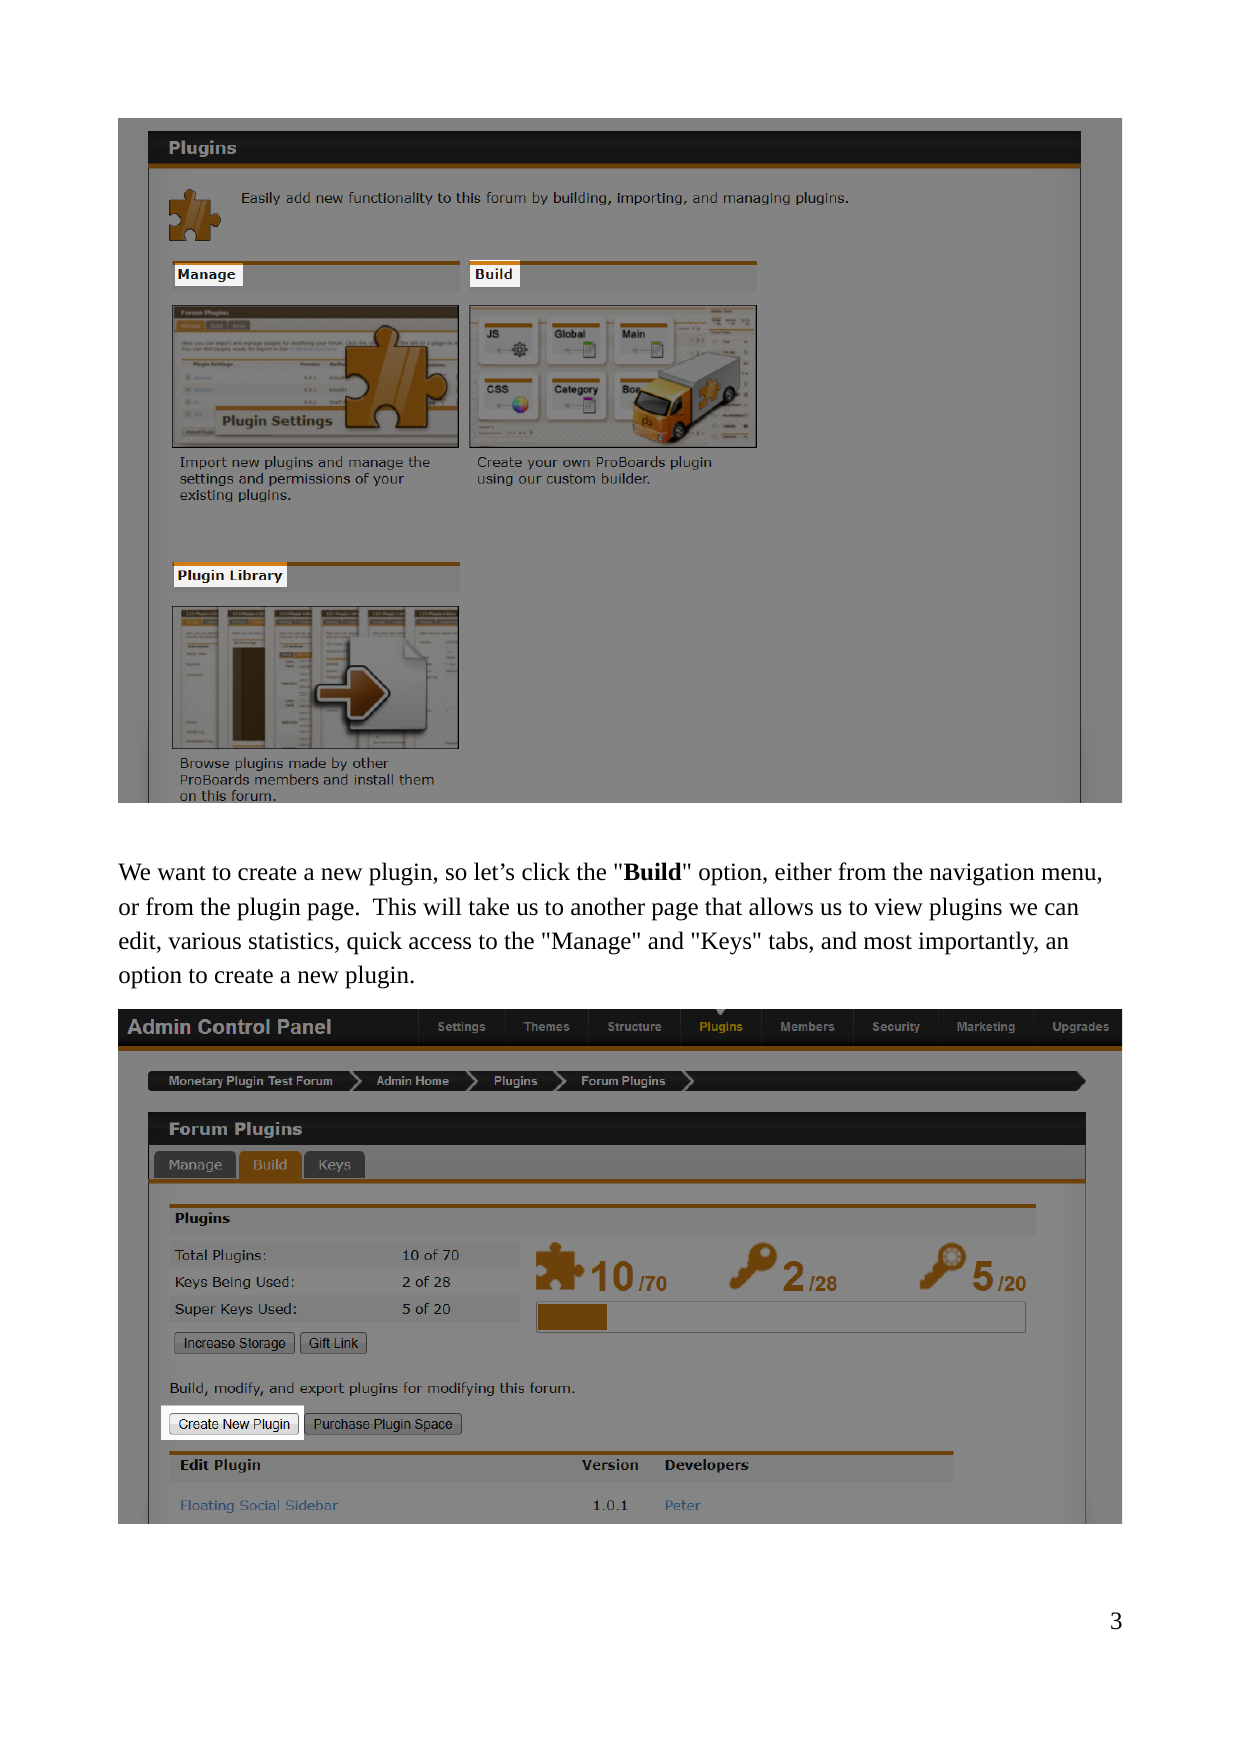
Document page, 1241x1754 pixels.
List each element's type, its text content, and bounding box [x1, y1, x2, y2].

picture [118, 1009, 1123, 1524]
picture [118, 118, 1123, 803]
text We want to create a new plugin, so let’s click the "Build" option, either from the navigation menu, or from the plugin page. This will take us to another page that allows us to view plugins we can edit, various statistics, quick access to the "Manage" and "Keys" tabs, and most importantly, an option to create a new plugin. [118, 857, 1122, 989]
